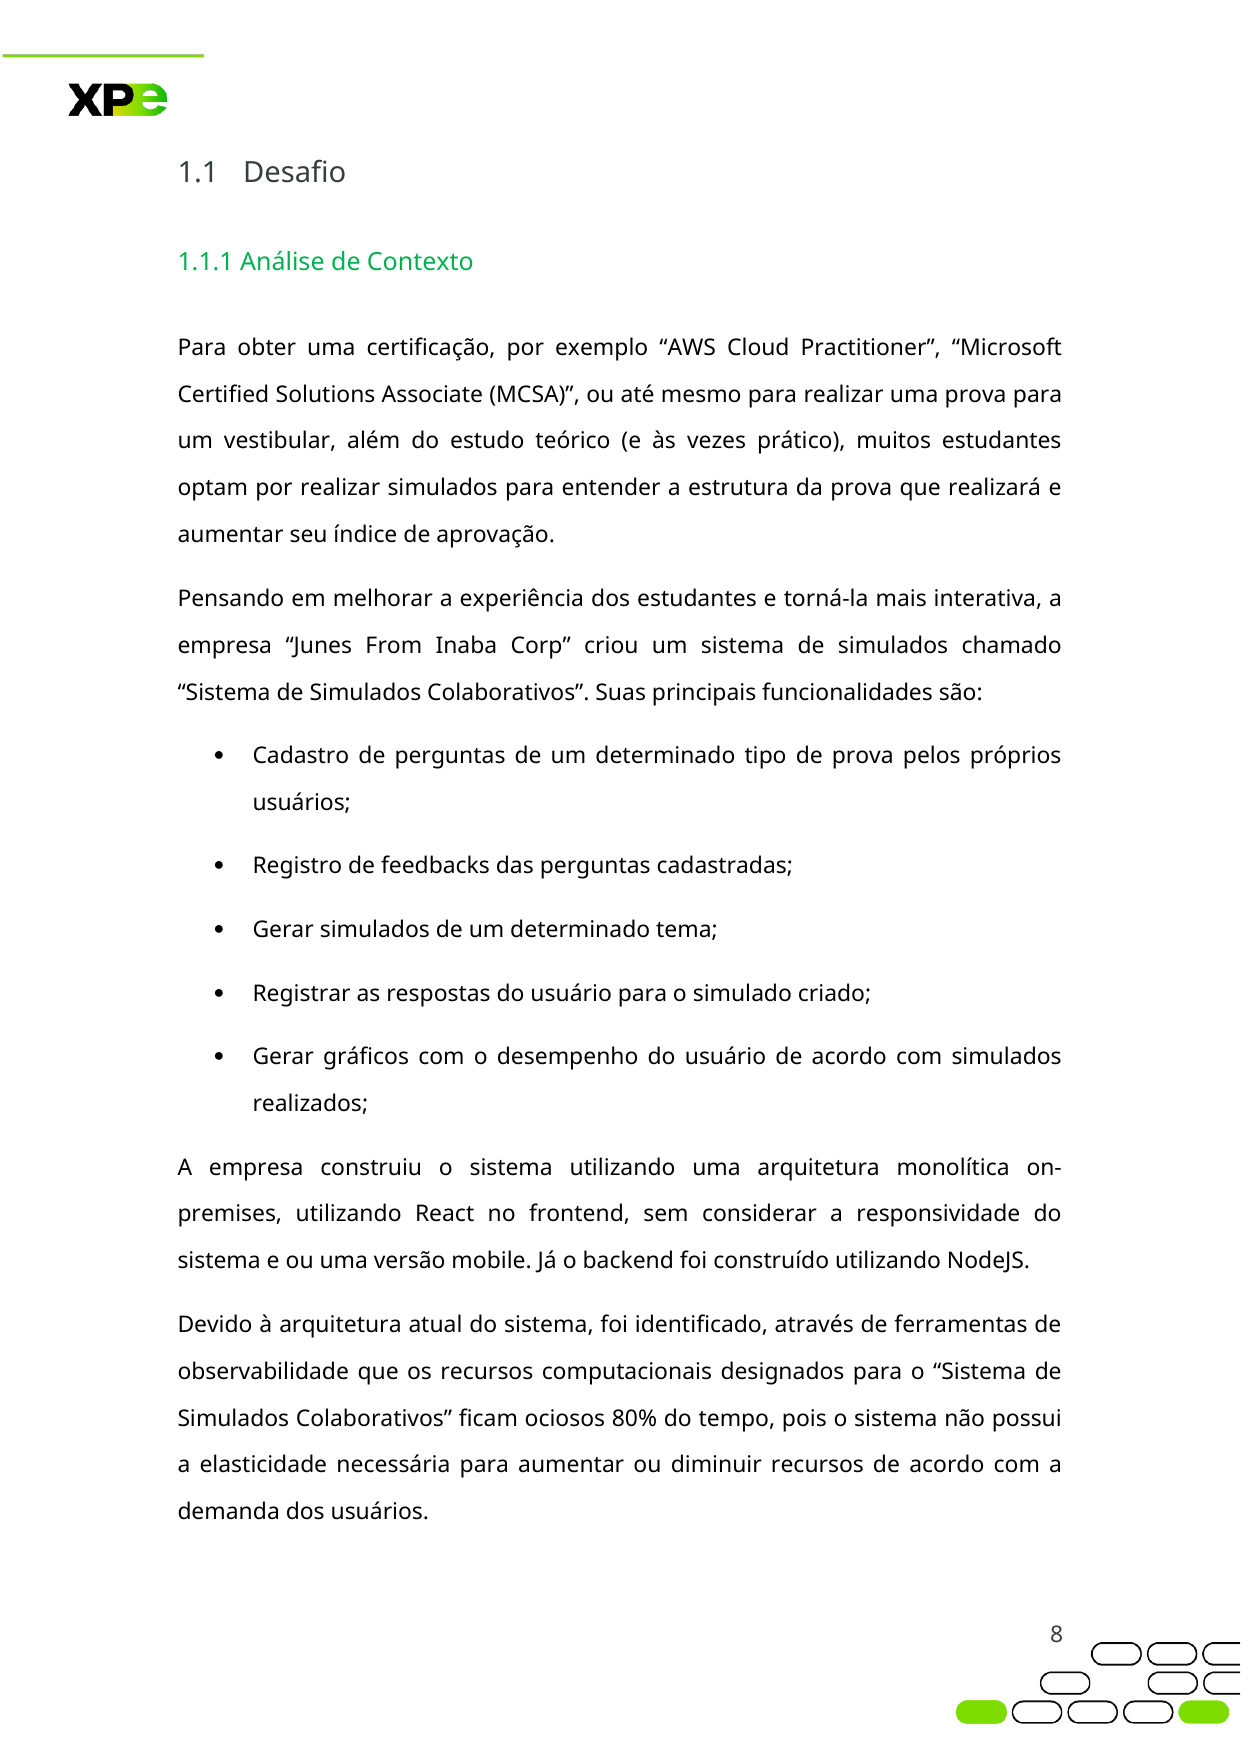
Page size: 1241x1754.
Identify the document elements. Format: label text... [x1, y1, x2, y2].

text A empresa construiu o sistema utilizando uma arquitetura monolítica on-premises, utilizando React no frontend, sem considerar a responsividade do sistema e ou uma versão mobile. Já o backend foi construído utilizando NodeJS. [177, 1151, 1063, 1276]
list Registro de feedbacks das perguntas cadastradas; [215, 849, 1063, 881]
list Cadastro de perguntas de um determinado tipo de prova pelos próprios usuários; [215, 739, 1063, 817]
picture [2, 51, 205, 148]
text Pensando em melhorar a experiência dos estudantes e torná-la mais interativa, a empresa “Junes From Inaba Corp” criou um sistema de simulados chamado “Sistema de Simulados Colaborativos”. Suas principais funcionalidades são: [177, 582, 1063, 707]
list Gerar gráficos com o desempenho do usuário de acordo com simulados realizados; [215, 1040, 1063, 1118]
text Para obter uma certificação, por exemplo “AWS Cloud Practitioner”, “Microsoft Certified Solutions Associate (MCSA)”, ou até mesmo para realizar uma prova para um vestibular, além do estudo teórico (e às vezes prático), muitos estudantes optam por realizar simulados para entender a estrutura da prova que realizará e aumentar seu índice de aprovação. [177, 331, 1063, 549]
list Registrar as respostas do usuário para o simulado criado; [215, 977, 1063, 1008]
text Devido à arquitetura atual do sistema, foi identificado, através de ferramentas de observabilidade que os recursos computacionais designados para o “Sistema de Simulados Colaborativos” ficam ociosos 80% do tempo, pois o sistema não possui a elasticidade necessária para aumentar ou diminuir recursos de acordo com a demanda dos usuários. [177, 1308, 1063, 1527]
picture [955, 1642, 1241, 1724]
subtitle 1.1.1 Análise de Contexto [177, 244, 1063, 278]
list Gerar simulados de um determinado tema; [215, 913, 1063, 944]
subtitle Desafio [177, 152, 1063, 191]
